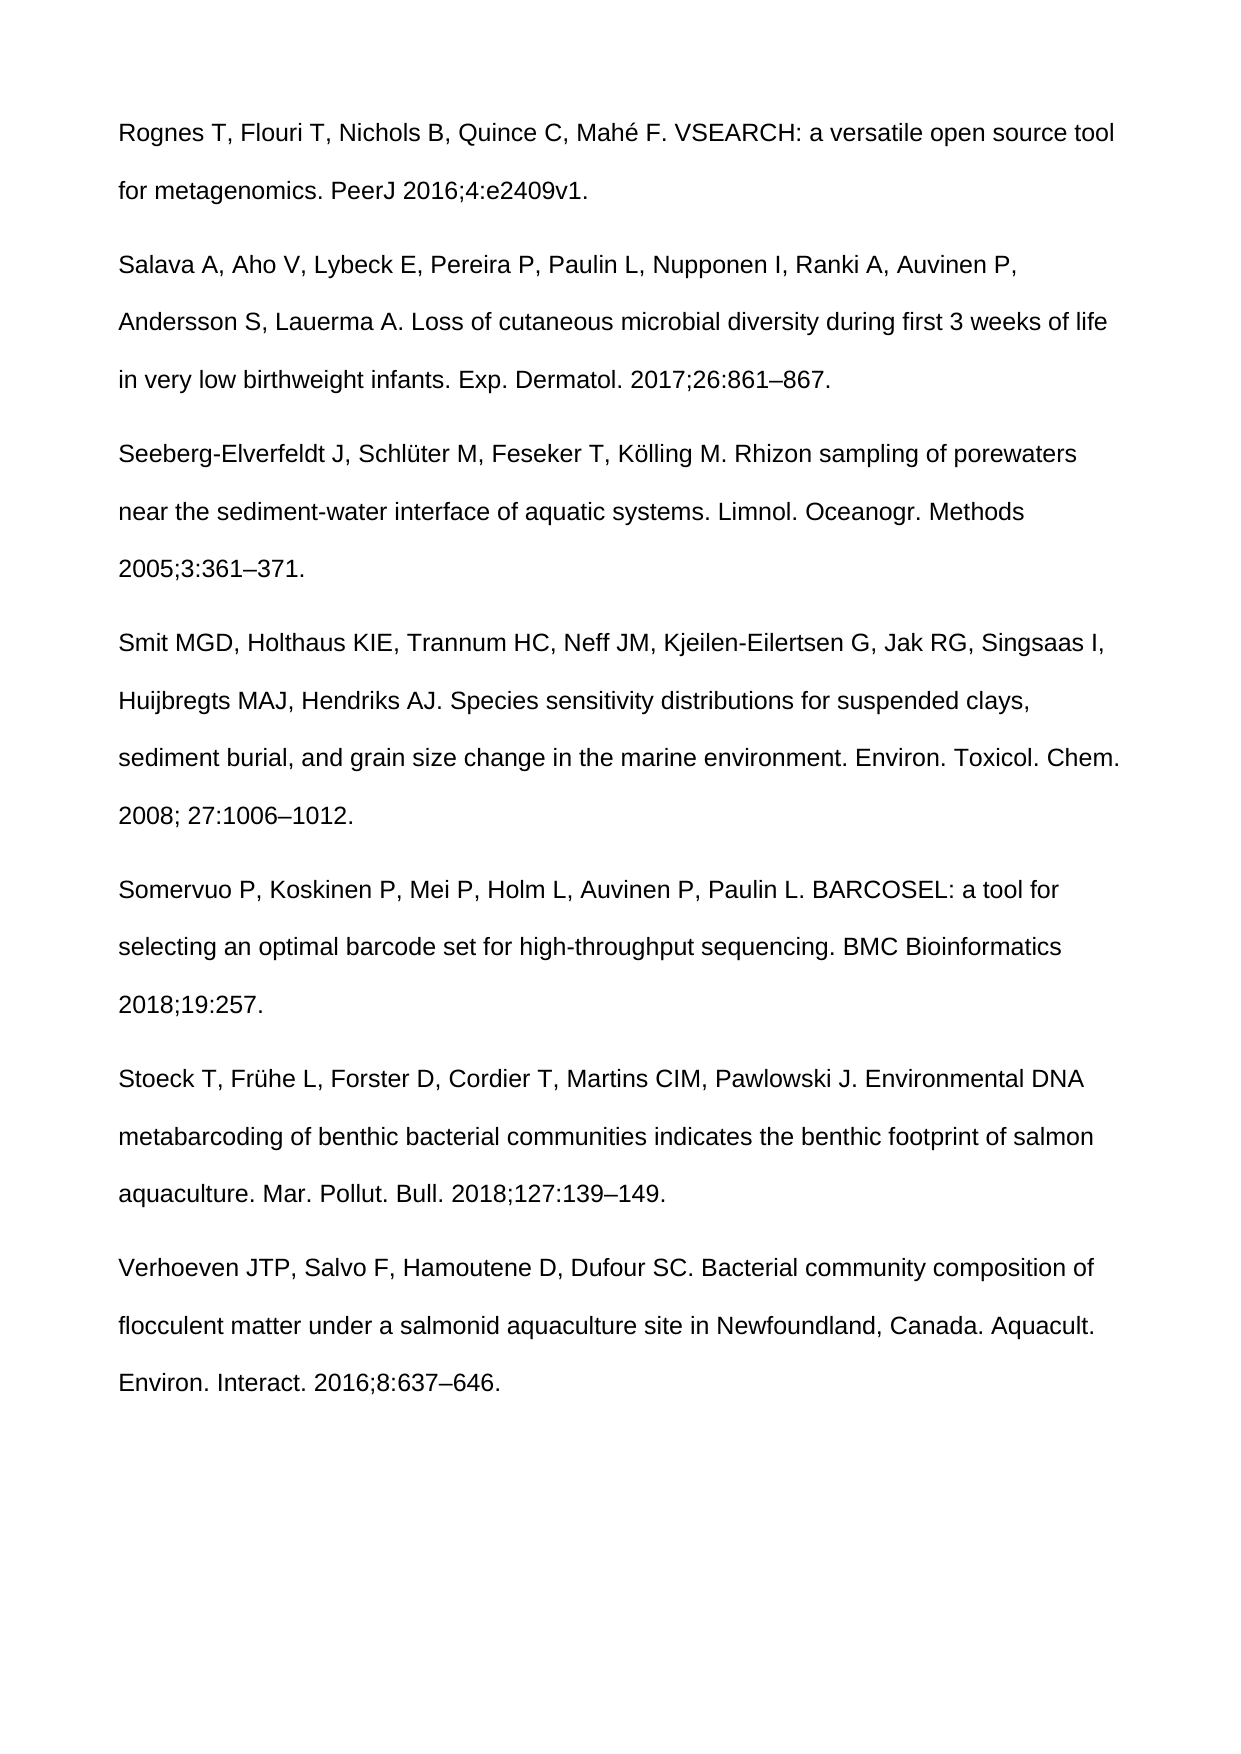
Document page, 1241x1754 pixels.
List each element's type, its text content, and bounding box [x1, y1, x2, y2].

text Verhoeven JTP, Salvo F, Hamoutene D, Dufour SC. Bacterial community composition of flocculent matter under a salmonid aquaculture site in Newfoundland, Canada. Aquacult. Environ. Interact. 2016;8:637–646. [118, 1253, 1122, 1397]
text Somervuo P, Koskinen P, Mei P, Holm L, Auvinen P, Paulin L. BARCOSEL: a tool for selecting an optimal barcode set for high-throughput sequencing. BMC Bioinformatics 2018;19:257. [118, 875, 1122, 1018]
text Rognes T, Flouri T, Nichols B, Quince C, Mahé F. VSEARCH: a versatile open source tool for metagenomics. PeerJ 2016;4:e2409v1. [118, 118, 1122, 204]
text Stoeck T, Frühe L, Forster D, Cordier T, Martins CIM, Pawlowski J. Environmental DNA metabarcoding of benthic bacterial communities indicates the benthic footprint of salmon aquaculture. Mar. Pollut. Bull. 2018;127:139–149. [118, 1064, 1122, 1208]
text Smit MGD, Holthaus KIE, Trannum HC, Neff JM, Kjeilen-Eilertsen G, Jak RG, Singsaas I, Huijbregts MAJ, Hendriks AJ. Species sensitivity distributions for suspended clays, sediment burial, and grain size change in the marine environment. Environ. Toxicol. Chem. 2008; 27:1006–1012. [118, 628, 1122, 829]
text Salava A, Aho V, Lybeck E, Pereira P, Paulin L, Nupponen I, Ranki A, Auvinen P, Andersson S, Lauerma A. Loss of cutaneous microbial diversity during first 3 weeks of life in very low birthweight infants. Exp. Dermatol. 2017;26:861–867. [118, 250, 1122, 393]
text Seeberg-Elverfeldt J, Schlüter M, Feseker T, Kölling M. Rhizon sampling of porewaters near the sediment-water interface of aquatic systems. Limnol. Oceanogr. Methods 2005;3:361–371. [118, 439, 1122, 583]
